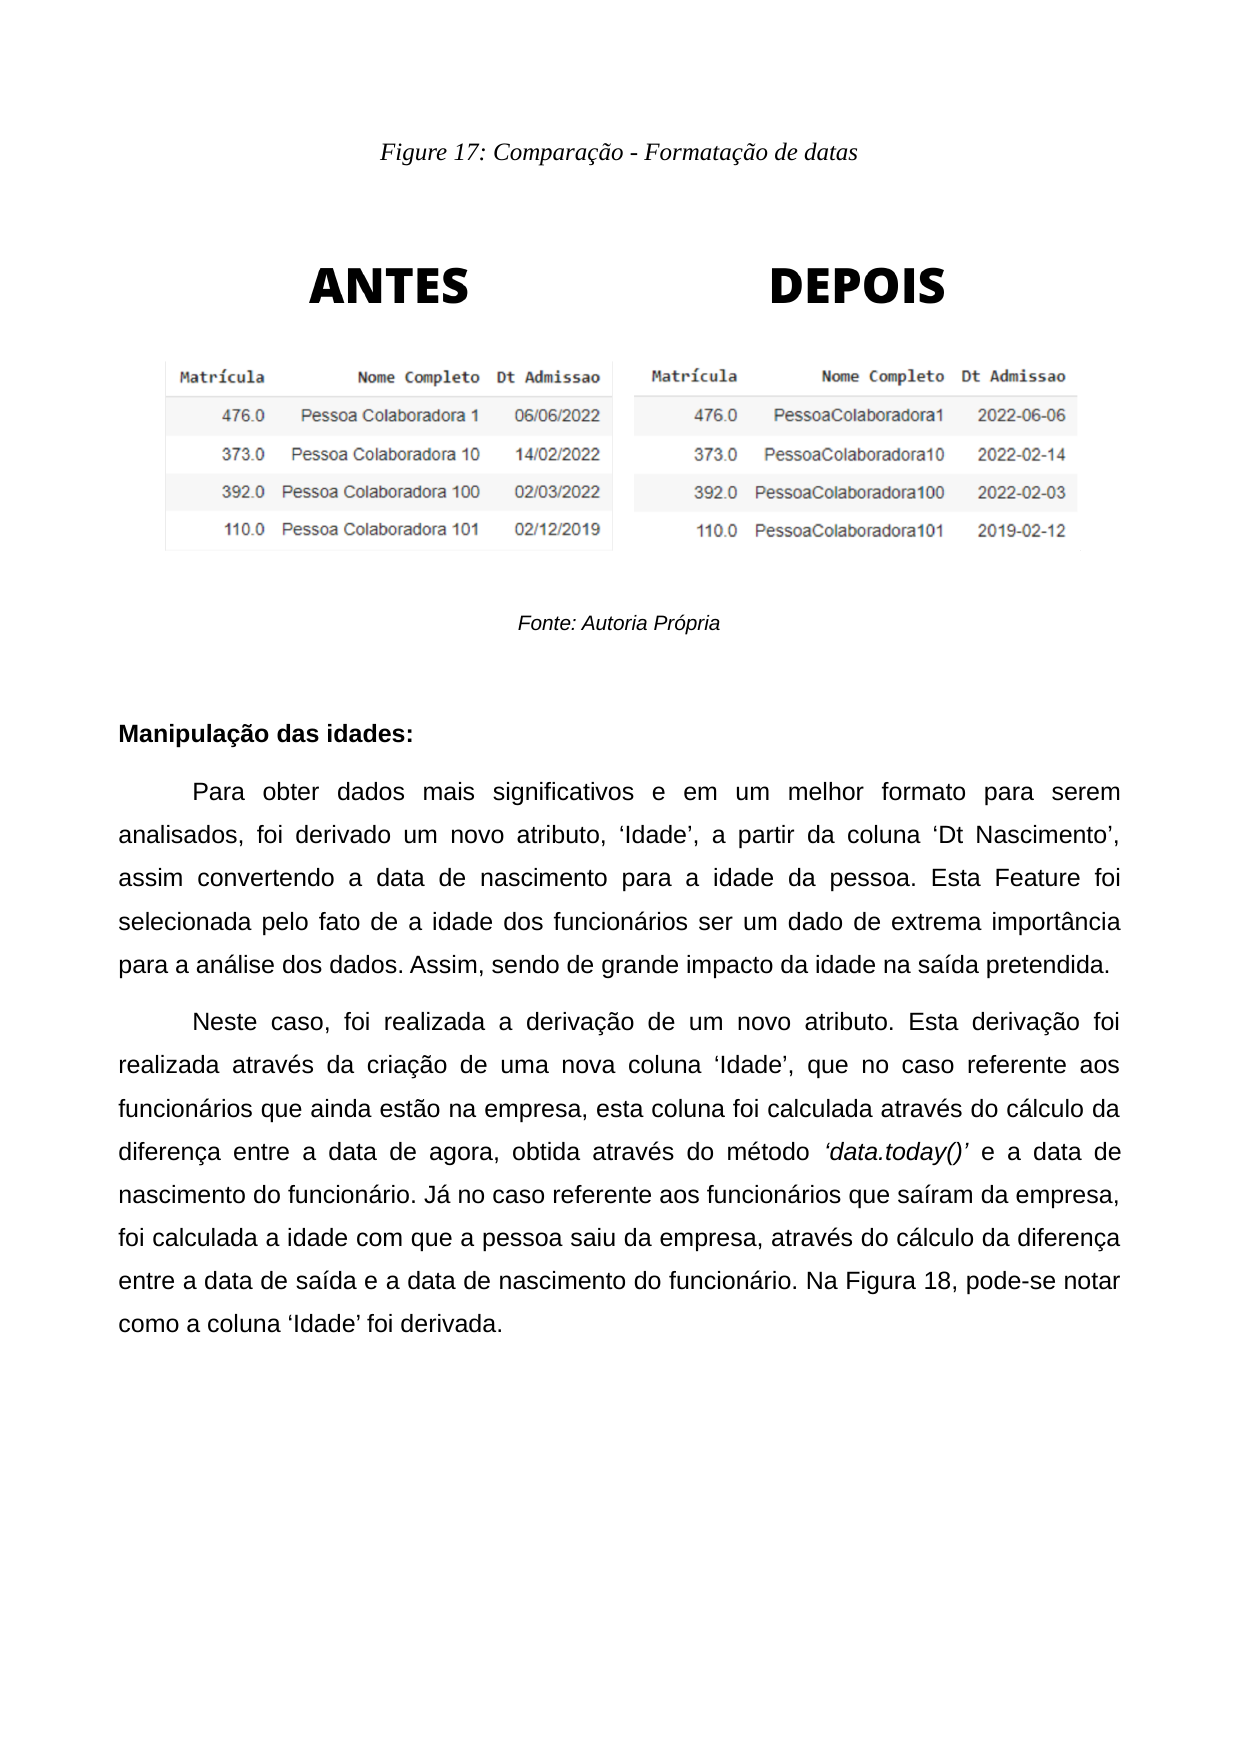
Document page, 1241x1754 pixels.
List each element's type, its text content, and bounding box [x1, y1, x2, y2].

text Para obter dados mais significativos e em um melhor formato para serem analisados, foi derivado um novo atributo, ‘Idade’, a partir da coluna ‘Dt Nascimento’, assim convertendo a data de nascimento para a idade da pessoa. Esta Feature foi selecionada pelo fato de a idade dos funcionários ser um dado de extrema importância para a análise dos dados. Assim, sendo de grande impacto da idade na saída pretendida. [118, 777, 1122, 978]
picture [118, 166, 1123, 590]
text Neste caso, foi realizada a derivação de um novo atributo. Esta derivação foi realizada através da criação de uma nova coluna ‘Idade’, que no caso referente aos funcionários que ainda estão na empresa, esta coluna foi calculada através do cálculo da diferença entre a data de agora, obtida através do método ‘data.today()’ e a data de nascimento do funcionário. Já no caso referente aos funcionários que saíram da empresa, foi calculada a idade com que a pessoa saiu da empresa, através do cálculo da diferença entre a data de saída e a data de nascimento do funcionário. Na Figura 18, pode-se notar como a coluna ‘Idade’ foi derivada. [118, 1007, 1122, 1338]
text Fonte: Autoria Própria [118, 590, 1122, 635]
text Figure 17: Comparação - Formatação de datas [118, 137, 1122, 166]
text Manipulação das idades: [118, 719, 1122, 748]
text [118, 118, 1122, 137]
